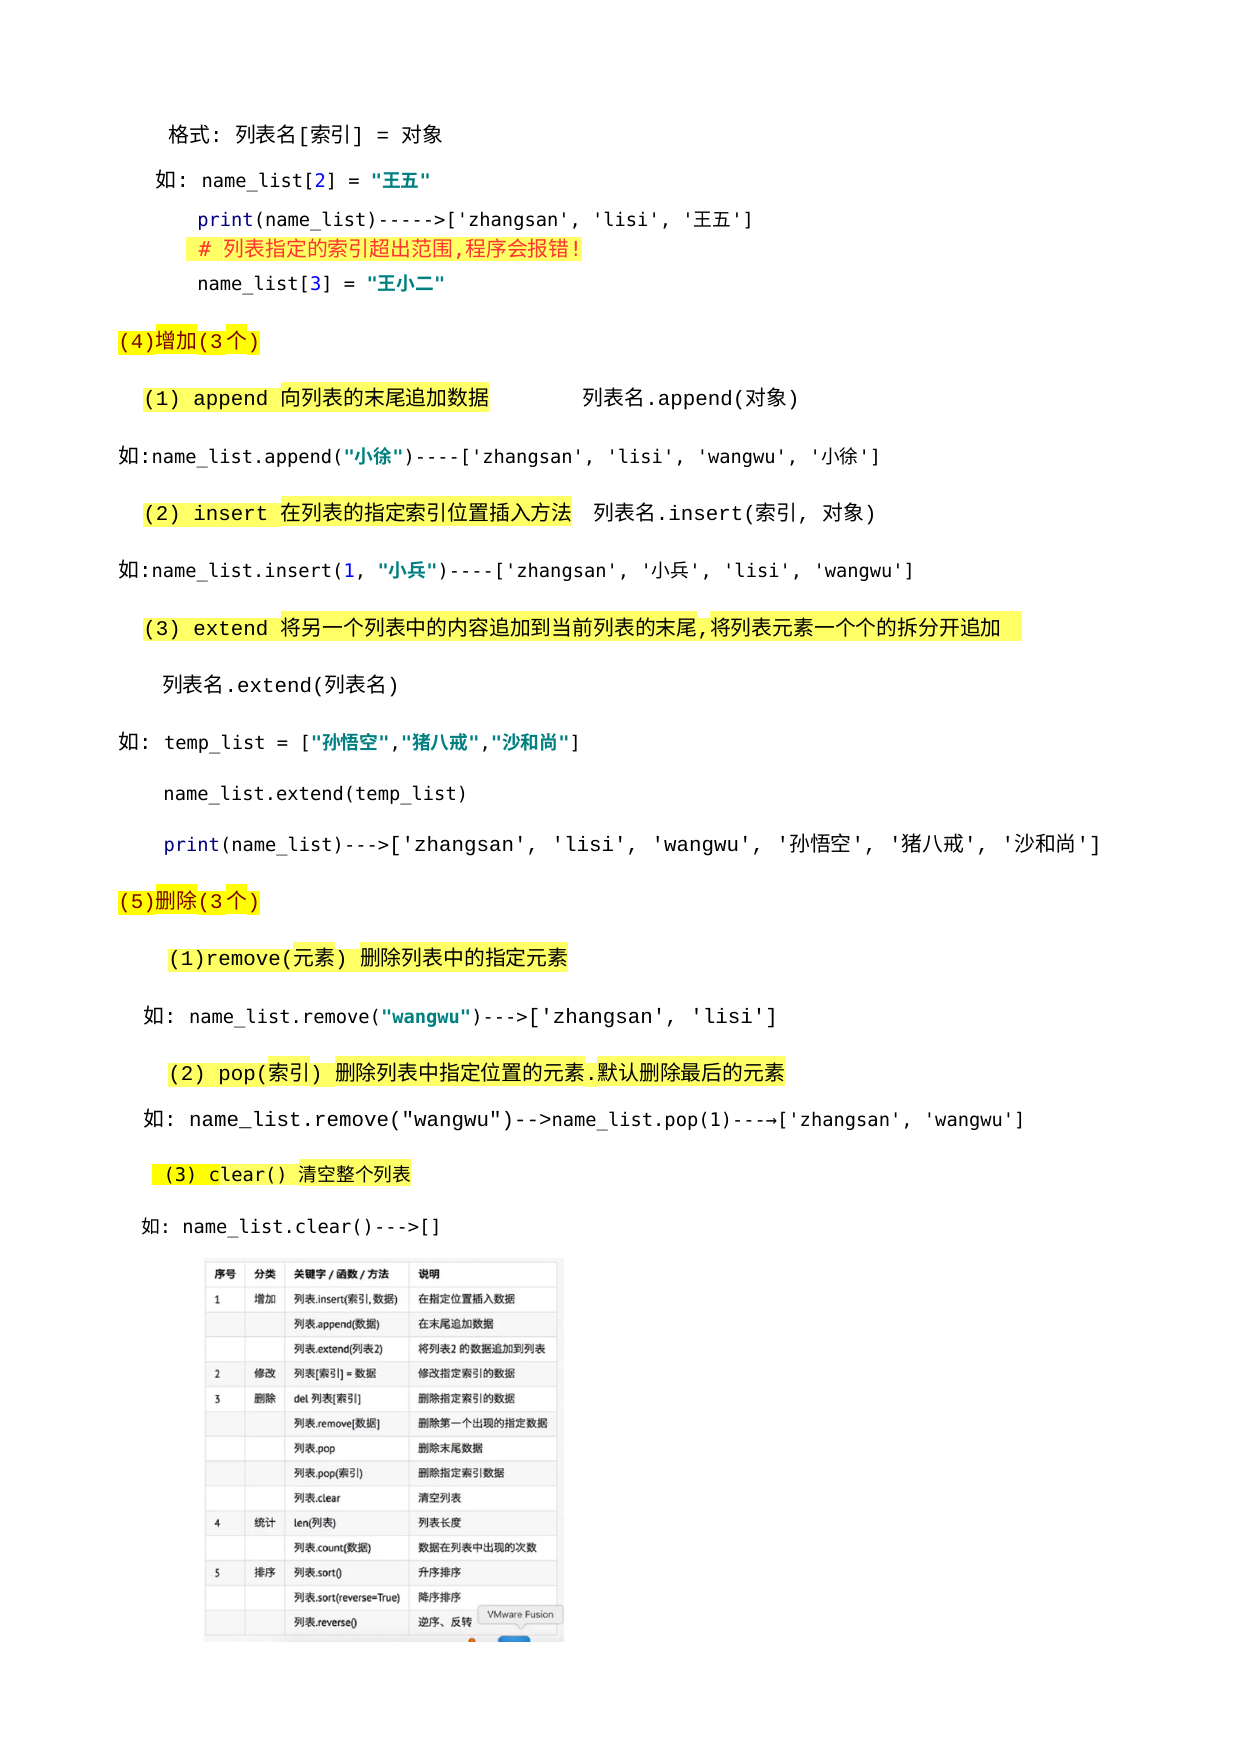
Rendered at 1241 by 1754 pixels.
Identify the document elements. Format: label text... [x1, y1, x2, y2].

text (1)remove(元素) 删除列表中的指定元素 [118, 942, 1122, 972]
text print(name_list)--->['zhangsan', 'lisi', 'wangwu', '孙悟空', '猪八戒', '沙和尚'] [118, 827, 1122, 857]
text print(name_list)----->['zhangsan', 'lisi', '王五'] [118, 209, 1122, 231]
text (1) append 向列表的末尾追加数据 列表名.append(对象) [118, 382, 1122, 412]
text 如: name_list.clear()--->[] [118, 1212, 1122, 1239]
text 列表名.extend(列表名) [118, 668, 1122, 698]
text name_list[3] = "王小二" [118, 273, 1122, 295]
text (5)删除(3个) [118, 884, 1122, 915]
text 如:name_list.insert(1, "小兵")----['zhangsan', '小兵', 'lisi', 'wangwu'] [118, 553, 1122, 584]
text 如: name_list.remove("wangwu")--->['zhangsan', 'lisi'] [118, 999, 1122, 1029]
text (2) pop(索引) 删除列表中指定位置的元素.默认删除最后的元素 [118, 1056, 1122, 1087]
text (2) insert 在列表的指定索引位置插入方法 列表名.insert(索引, 对象) [118, 496, 1122, 527]
text 如: name_list.remove("wangwu")-->name_list.pop(1)---→['zhangsan', 'wangwu'] [118, 1102, 1122, 1132]
text name_list.extend(temp_list) [118, 783, 1122, 804]
text 如:name_list.append("小徐")----['zhangsan', 'lisi', 'wangwu', '小徐'] [118, 439, 1122, 469]
text (3) clear() 清空整个列表 [118, 1159, 1122, 1186]
text 格式: 列表名[索引] = 对象 [118, 118, 1122, 148]
text (4)增加(3个) [118, 324, 1122, 355]
text # 列表指定的索引超出范围,程序会报错! [118, 237, 1122, 261]
text 如: temp_list = ["孙悟空","猪八戒","沙和尚"] [118, 725, 1122, 756]
picture [203, 1258, 564, 1642]
text (3) extend 将另一个列表中的内容追加到当前列表的末尾,将列表元素一个个的拆分开追加 [118, 611, 1122, 641]
text 如: name_list[2] = "王五" [118, 164, 1122, 194]
